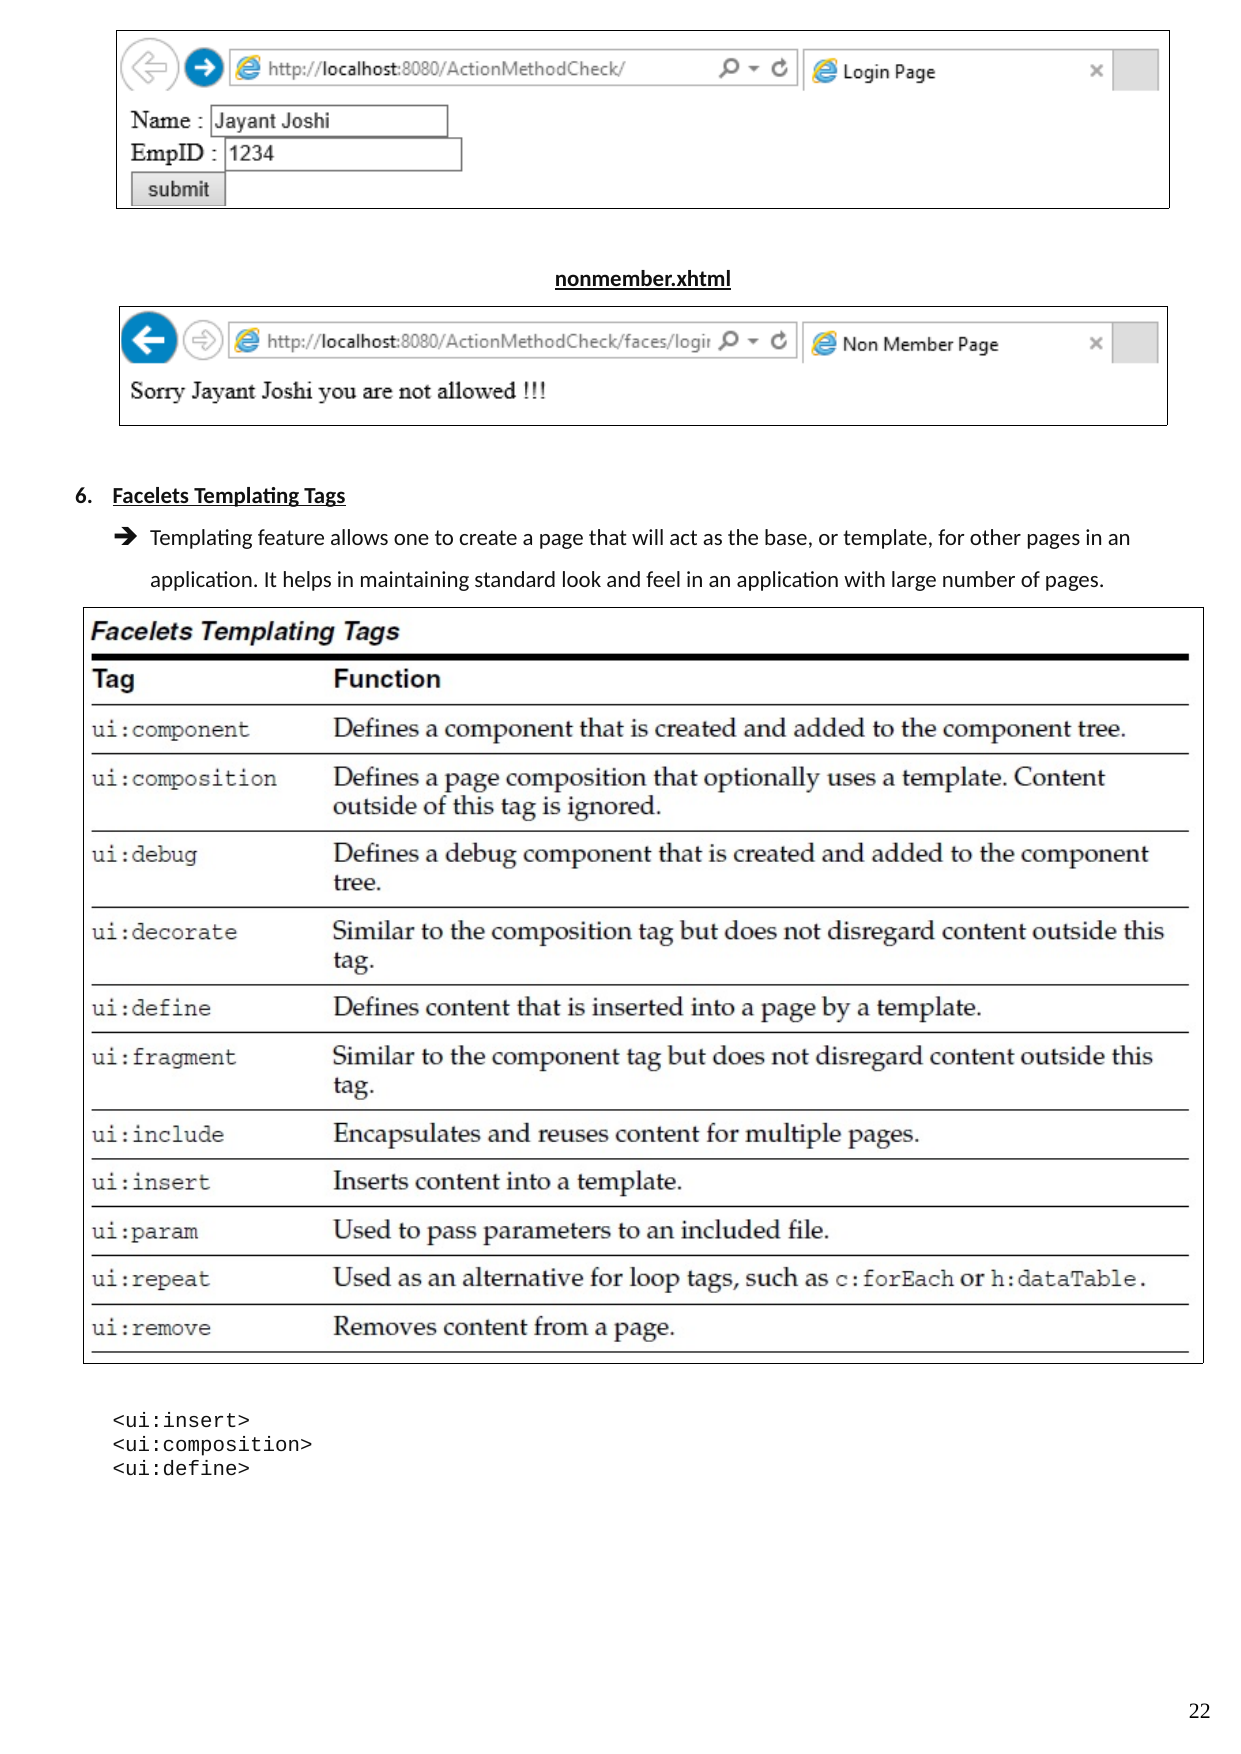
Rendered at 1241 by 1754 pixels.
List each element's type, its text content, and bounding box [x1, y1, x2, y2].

picture [85, 609, 1200, 1361]
list Templating feature allows one to create a page that will act as the base, or template, for other pages in an application. It helps in maintaining standard look and feel in an application with large number of pages. [112, 523, 1211, 593]
text <ui:composition> [75, 1434, 1211, 1458]
text <ui:insert> [75, 1410, 1211, 1434]
text 6. Facelets Templating Tags [75, 481, 1211, 509]
text <ui:define> [75, 1458, 1211, 1481]
text nonmember.xhtml [75, 264, 1211, 292]
